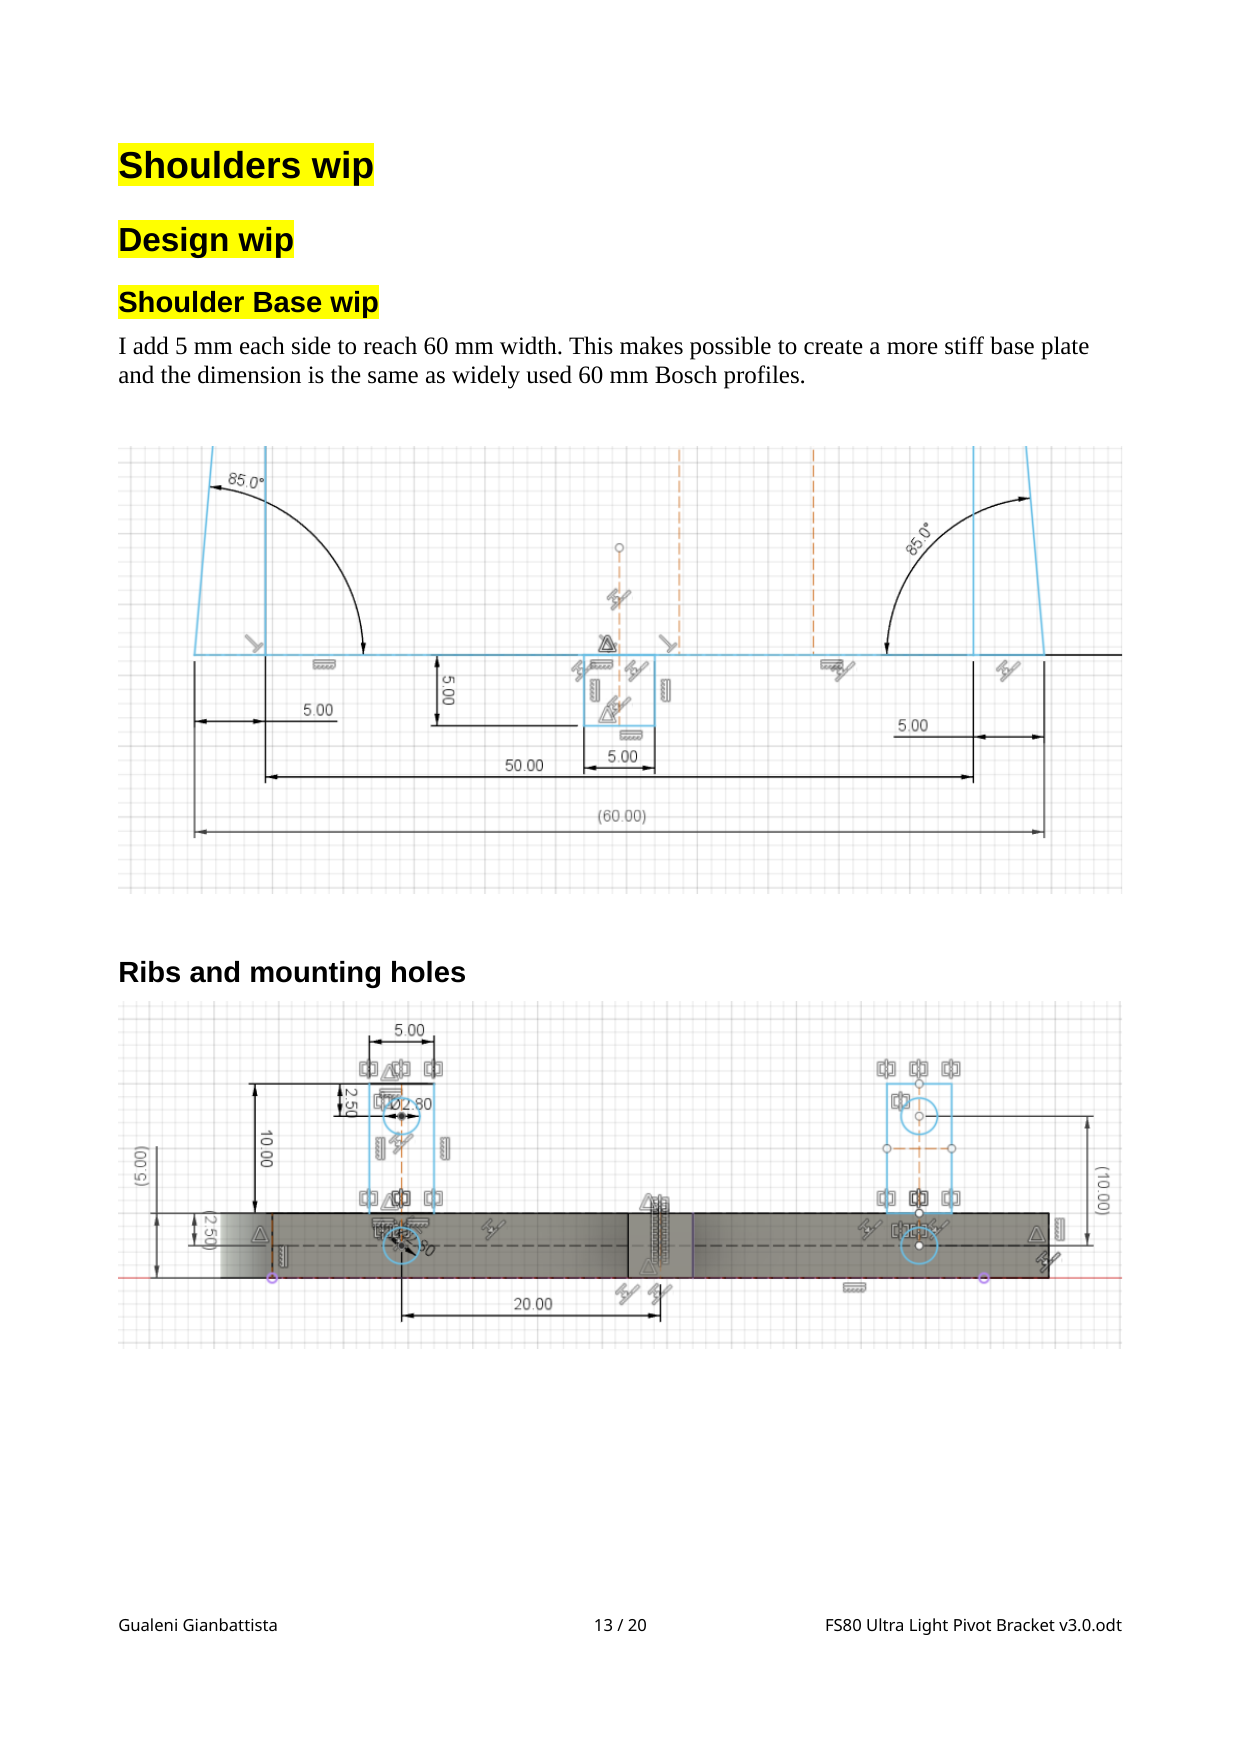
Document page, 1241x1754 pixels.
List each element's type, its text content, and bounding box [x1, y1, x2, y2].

subtitle Shoulders wip [118, 143, 1122, 186]
picture [118, 446, 1123, 894]
subtitle Ribs and mounting holes [118, 956, 1122, 989]
picture [118, 1001, 1123, 1349]
subtitle Shoulder Base wip [118, 285, 1122, 319]
text I add 5 mm each side to reach 60 mm width. This makes possible to create a more stiff base plate and the dimension is the same as widely used 60 mm Bosch profiles. [118, 331, 1122, 389]
subtitle Design wip [118, 219, 1122, 258]
